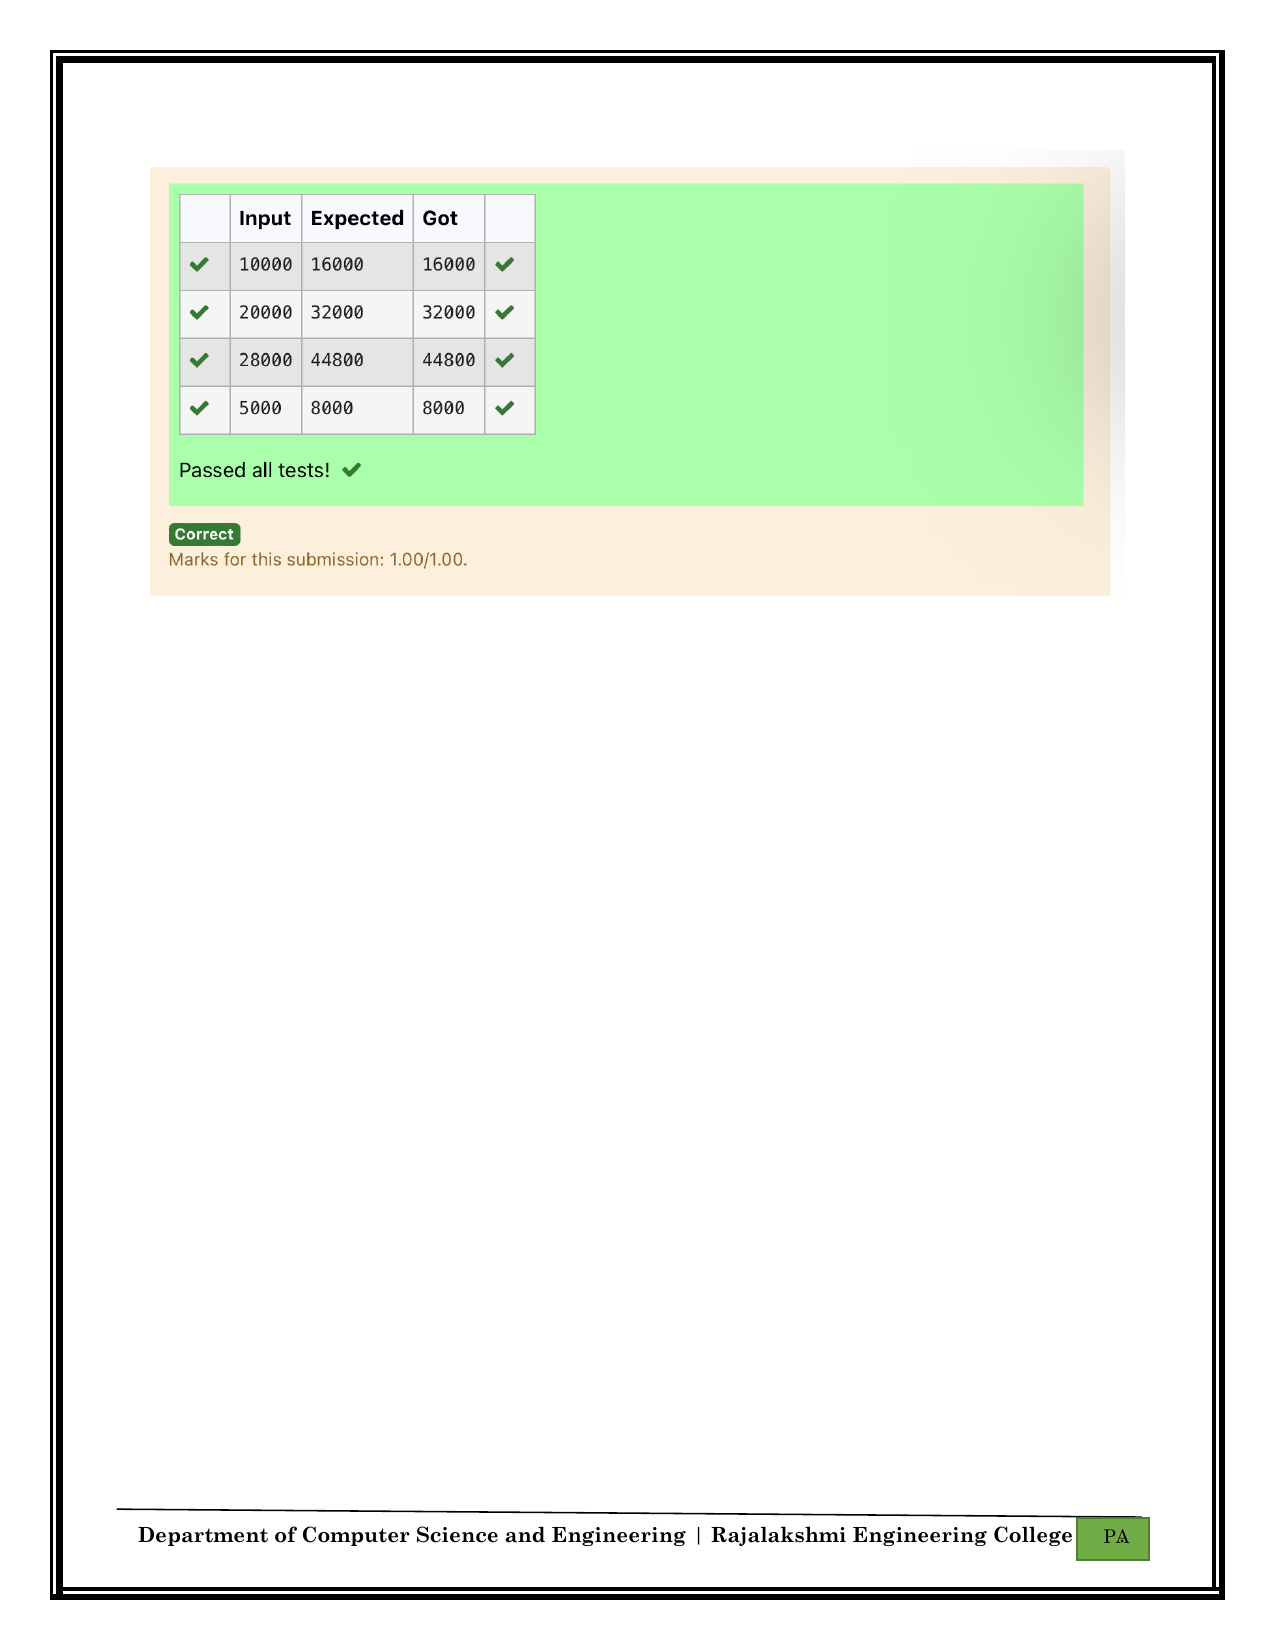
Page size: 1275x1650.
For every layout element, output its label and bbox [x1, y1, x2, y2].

picture [150, 150, 1125, 596]
